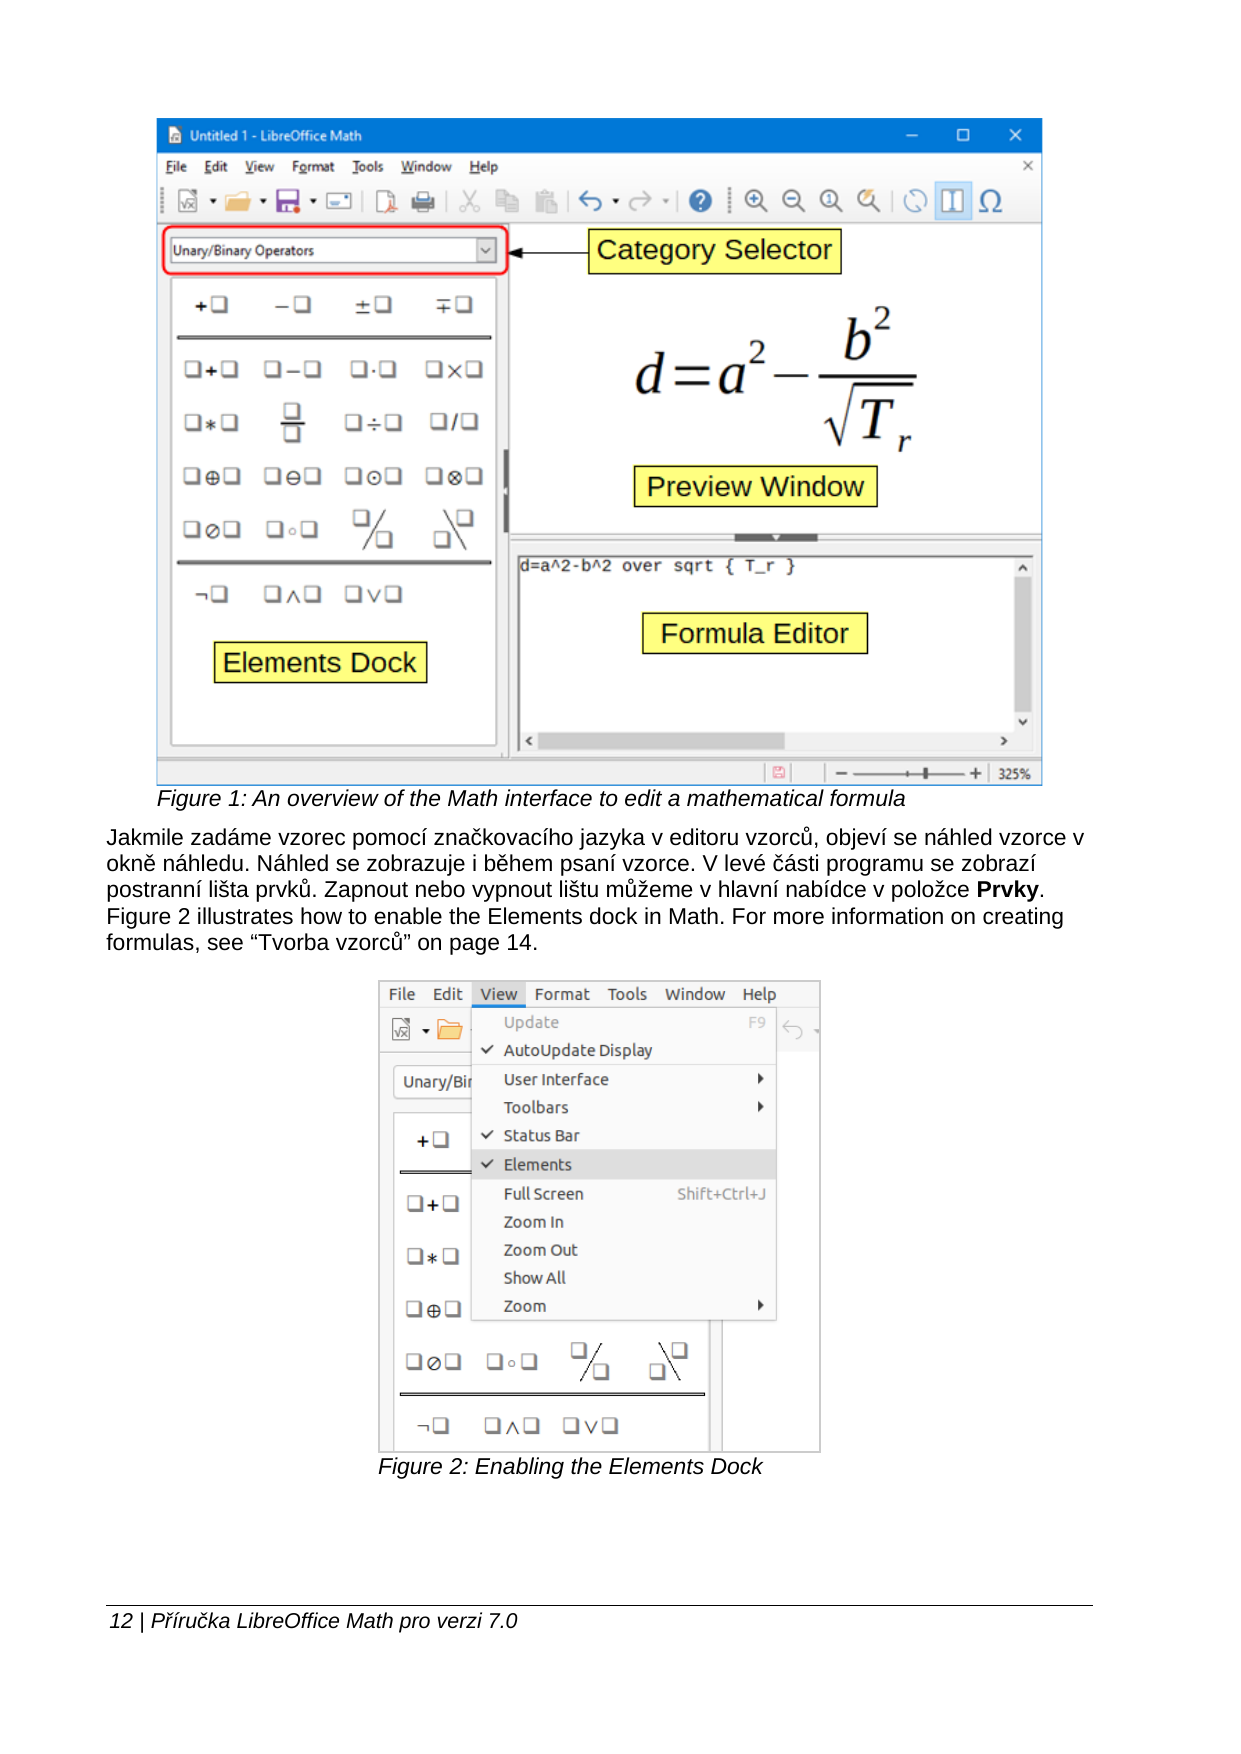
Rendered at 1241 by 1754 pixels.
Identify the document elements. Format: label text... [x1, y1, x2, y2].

picture [156, 118, 1043, 786]
text Figure 2: Enabling the Elements Dock [378, 1453, 821, 1479]
text Jakmile zadáme vzorec pomocí značkovacího jazyka v editoru vzorců, objeví se náhled vzorce v okně náhledu. Náhled se zobrazuje i během psaní vzorce. V levé části programu se zobrazí postranní lišta prvků. Zapnout nebo vypnout lištu můžeme v hlavní nabídce v položce Prvky. Figure 2 illustrates how to enable the Elements dock in Math. For more information on creating formulas, see “Creating formulas” on page 13. [106, 824, 1093, 956]
picture [380, 982, 819, 1451]
text Figure 1: An overview of the Math interface to edit a mathematical formula [157, 786, 1042, 812]
